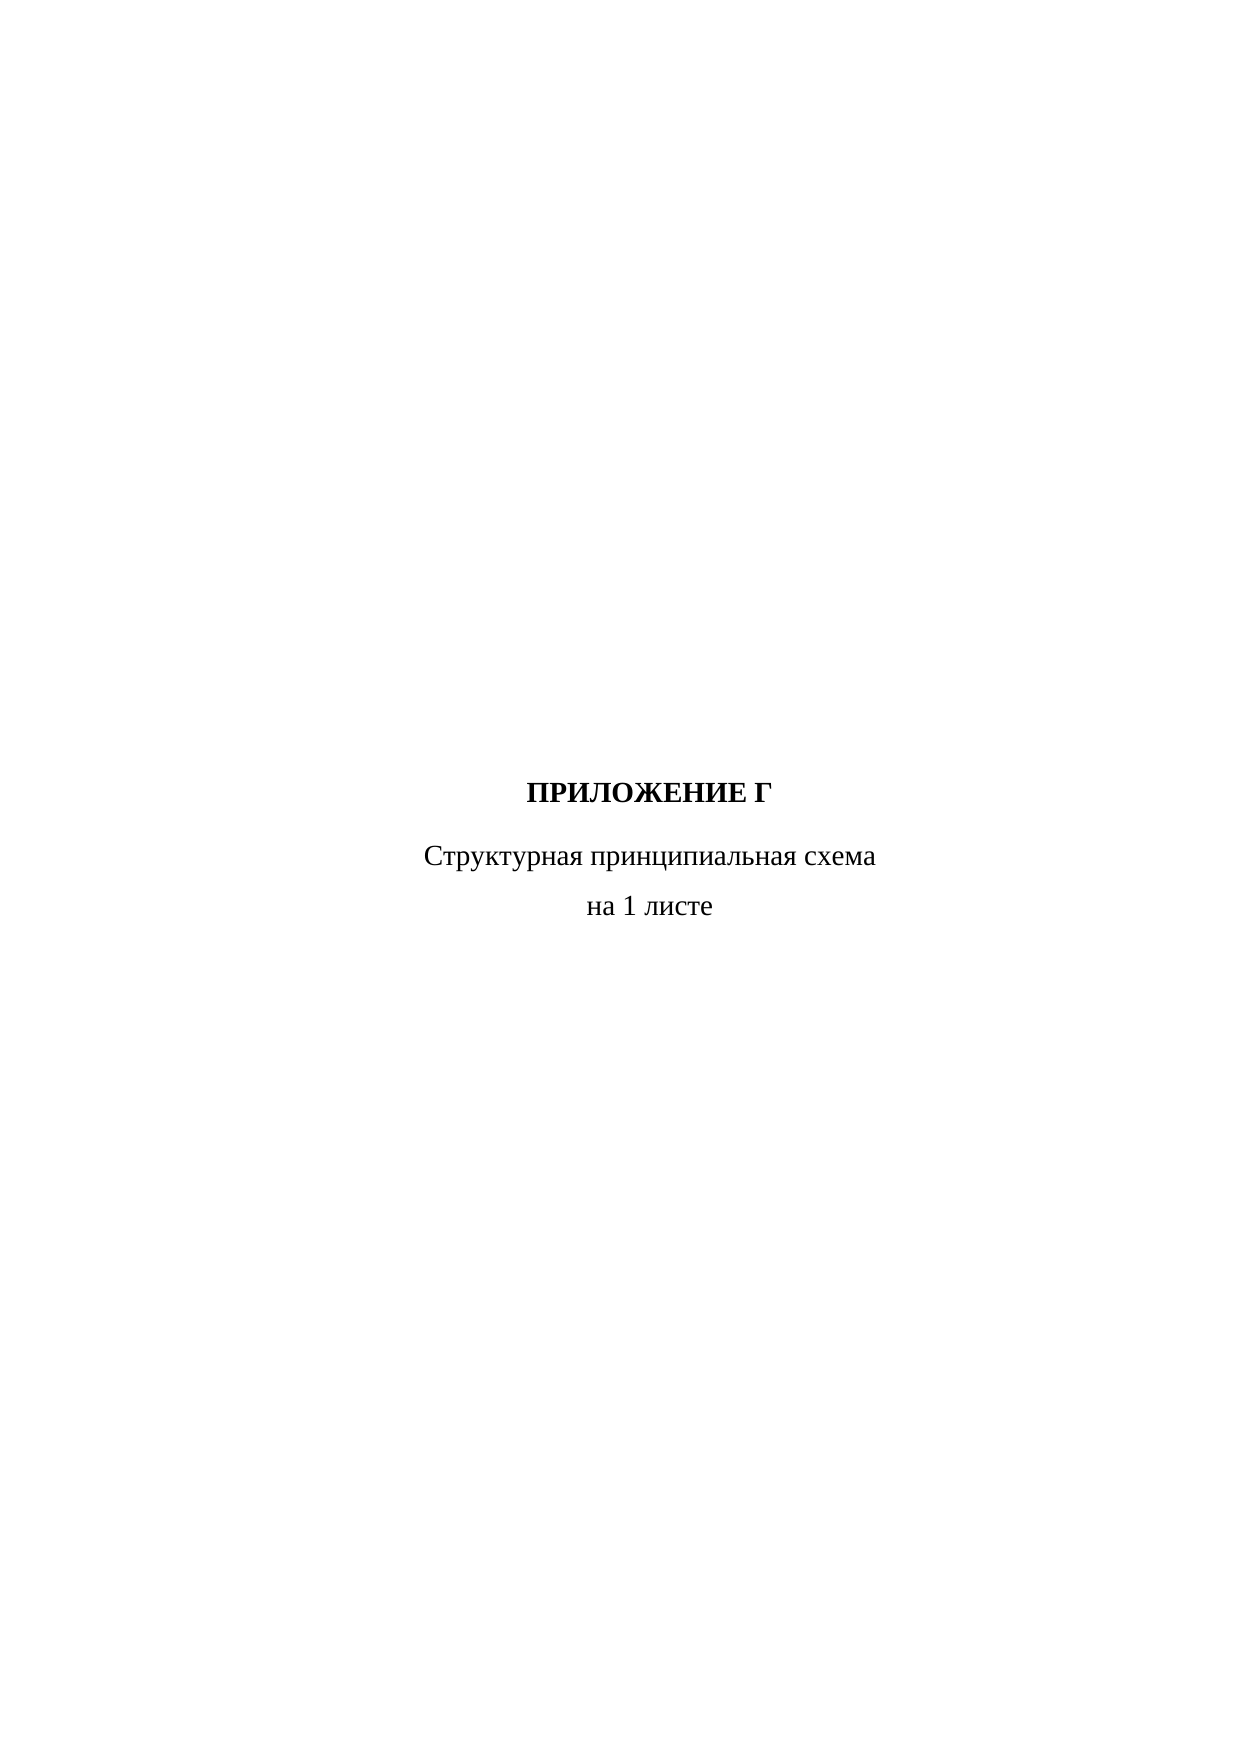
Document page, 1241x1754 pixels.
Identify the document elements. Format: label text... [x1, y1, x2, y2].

text Структурная принципиальная схема [148, 838, 1152, 871]
subtitle ПРИЛОЖЕНИЕ Г [148, 775, 1152, 809]
text на 1 листе [148, 888, 1152, 922]
